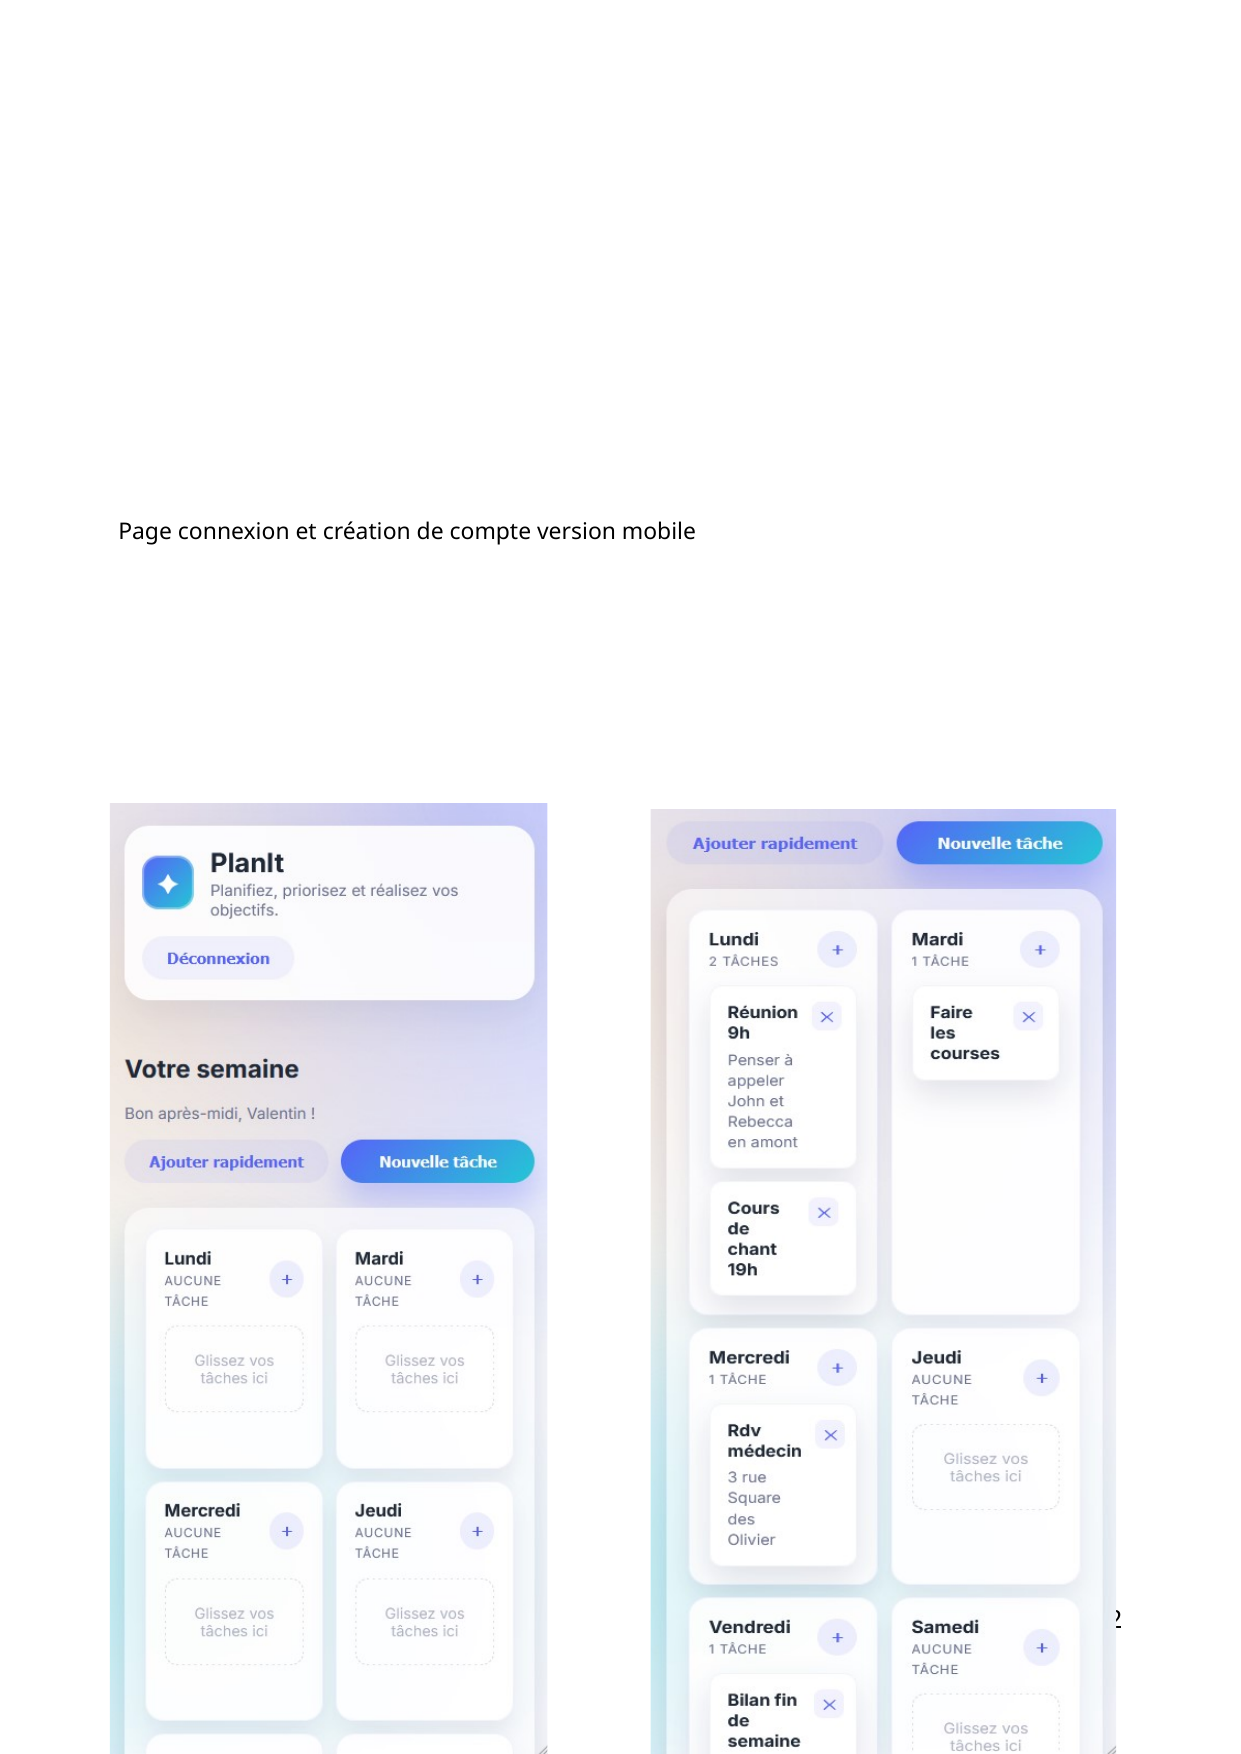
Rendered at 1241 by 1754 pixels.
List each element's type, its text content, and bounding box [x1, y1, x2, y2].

picture [650, 809, 1117, 1754]
picture [109, 803, 548, 1754]
text Page connexion et création de compte version mobile [118, 515, 1122, 546]
